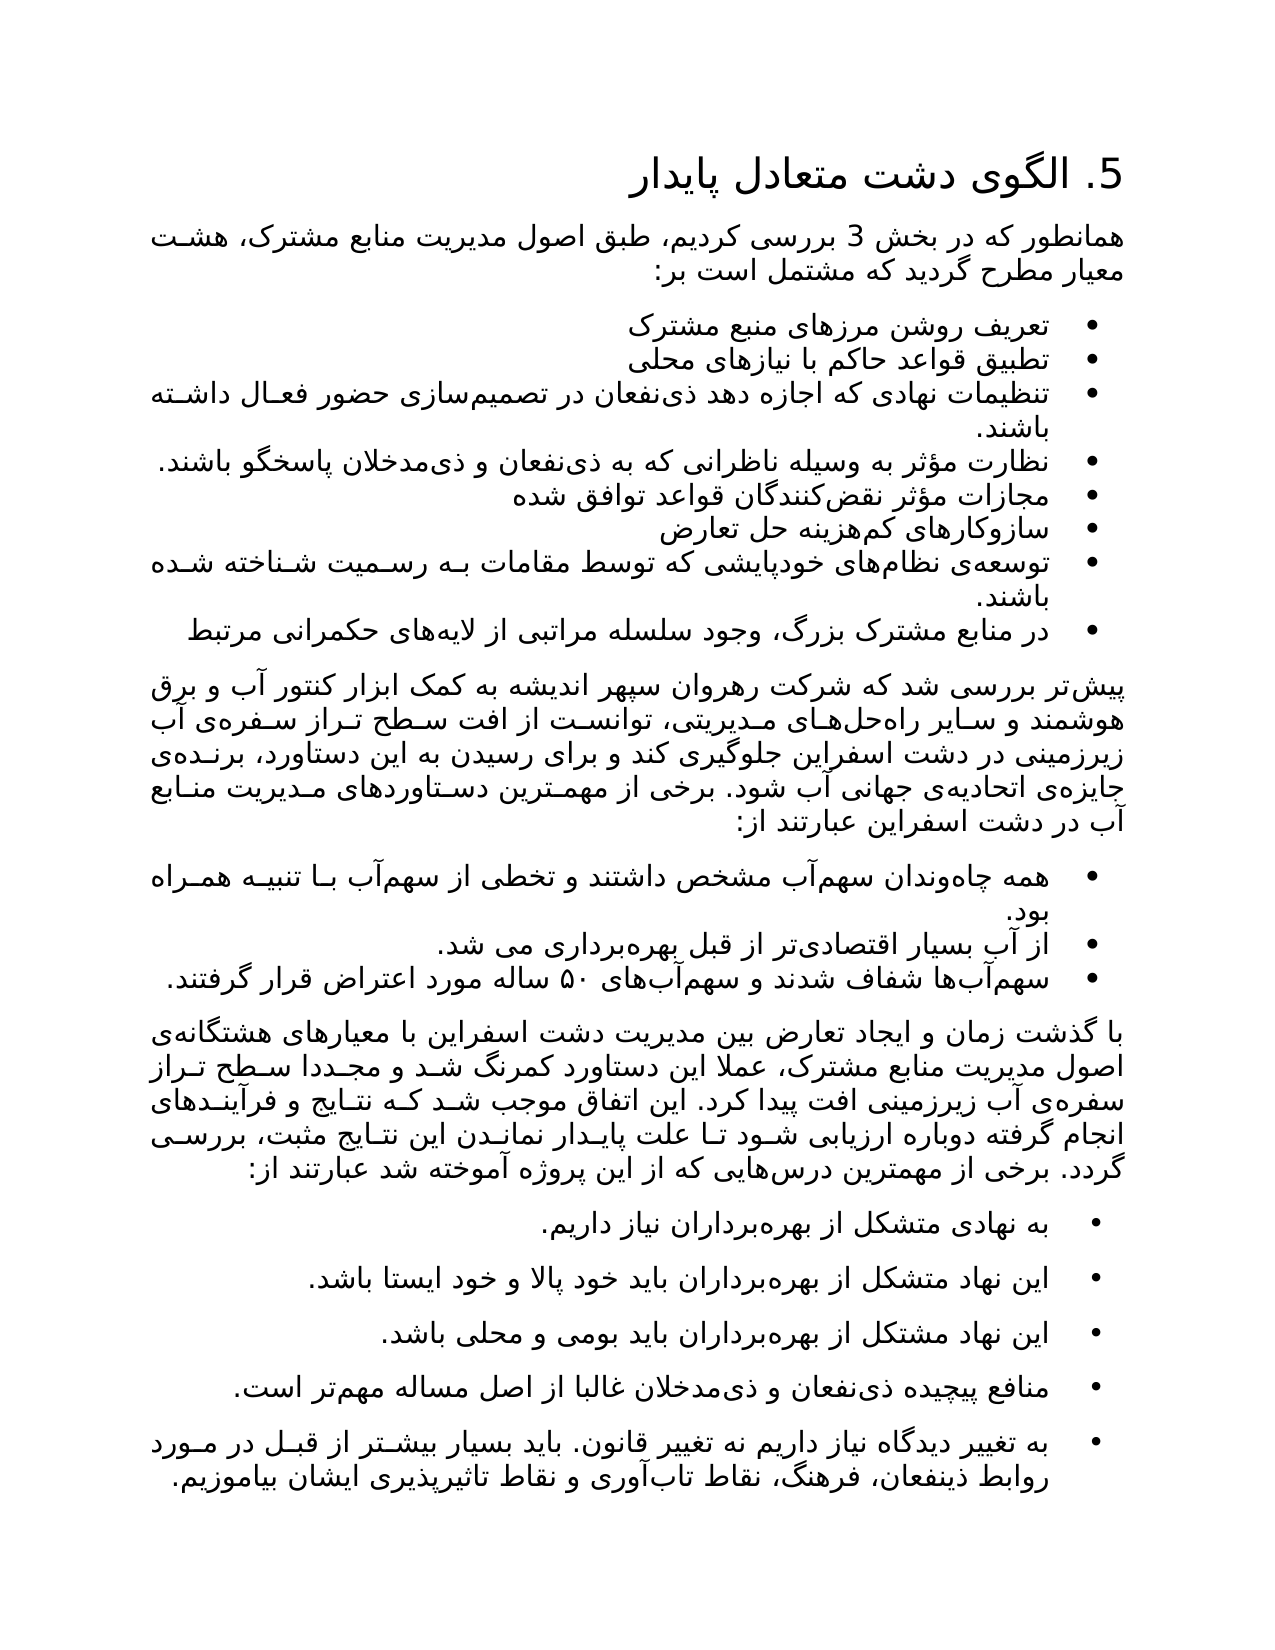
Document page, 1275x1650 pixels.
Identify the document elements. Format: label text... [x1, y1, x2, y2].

list این نهاد مشتکل از بهره‌برداران باید بومی و محلی باشد. [150, 1316, 1087, 1350]
list به نهادی متشکل از بهره‌برداران نیاز داریم. [150, 1206, 1087, 1240]
list منافع پیچیده ذی‌نفعان و ذی‌مدخلان غالبا از اصل مساله مهم‌تر است. [150, 1371, 1087, 1405]
list تنظیمات نهادی که اجازه دهد ذی‌نفعان در تصمیم‌سازی حضور فعال داشته باشند. [150, 376, 1087, 444]
list در منابع مشترک بزرگ، وجود سلسله مراتبی از لایه‌های حکمرانی مرتبط [150, 614, 1087, 648]
list توسعه‌ی نظام‌های خودپایشی که توسط مقامات به رسمیت شناخته شده باشند. [150, 546, 1087, 614]
list همه چاه‌وندان سهم‌آب مشخص داشتند و تخطی از سهم‌آب با تنبیه همراه بود. [150, 859, 1087, 927]
list مجازات مؤثر نقض‌کنندگان قواعد توافق شده [150, 478, 1087, 512]
list تطبیق قواعد حاکم با نیازهای محلی [150, 342, 1087, 376]
list تعریف روشن مرزهای منبع مشترک [150, 308, 1087, 342]
list سهم‌آب‌ها شفاف شدند و سهم‌آب‌های ۵۰ ساله مورد اعتراض قرار گرفتند. [150, 961, 1087, 995]
list سازوکارهای کم‌هزینه حل تعارض [150, 512, 1087, 546]
list این نهاد متشکل از بهره‌برداران باید خود پالا و خود ایستا باشد. [150, 1261, 1087, 1295]
text همانطور که در بخش 3 بررسی کردیم، طبق اصول مدیریت منابع مشترک، هشت معیار مطرح گردید که مشتمل است بر: [150, 219, 1125, 287]
text 5. الگوی دشت متعادل پایدار [150, 150, 1125, 198]
text پیش‌تر بررسی شد که شرکت رهروان سپهر اندیشه به کمک ابزار کنتور آب و برق هوشمند و سایر راه‌حل‌های مدیریتی، توانست از افت سطح تراز سفره‌ی آب زیرزمینی در دشت اسفراین جلوگیری کند و برای رسیدن به این دستاورد، برنده‌ی جایزه‌ی اتحادیه‌ی جهانی آب شود. برخی از مهمترین دستاوردهای مدیریت منابع آب در دشت اسفراین عبارتند از: [150, 668, 1125, 838]
list از آب بسیار اقتصادی‌تر از قبل بهره‌برداری می شد. [150, 927, 1087, 961]
text با گذشت زمان و ایجاد تعارض بین مدیریت دشت اسفراین با معیارهای هشتگانه‌ی اصول مدیریت منابع مشترک، عملا این دستاورد کمرنگ شد و مجددا سطح تراز سفره‌ی آب زیرزمینی افت پیدا کرد. این اتفاق موجب شد که نتایج و فرآیندهای انجام گرفته دوباره ارزیابی شود تا علت پایدار نماندن این نتایج مثبت، بررسی گردد. برخی از مهمترین درس‌هایی که از این پروژه آموخته شد عبارتند از: [150, 1016, 1125, 1186]
list به تغییر دیدگاه نیاز داریم نه تغییر قانون. باید بسیار بیشتر از قبل در مورد روابط ذینفعان، فرهنگ، نقاط تاب‌آوری و نقاط تاثیرپذیری ایشان بیاموزیم. [150, 1426, 1087, 1493]
list نظارت مؤثر به وسیله ناظرانی که به ذی‌نفعان و ذی‌مدخلان پاسخگو باشند. [150, 444, 1087, 478]
